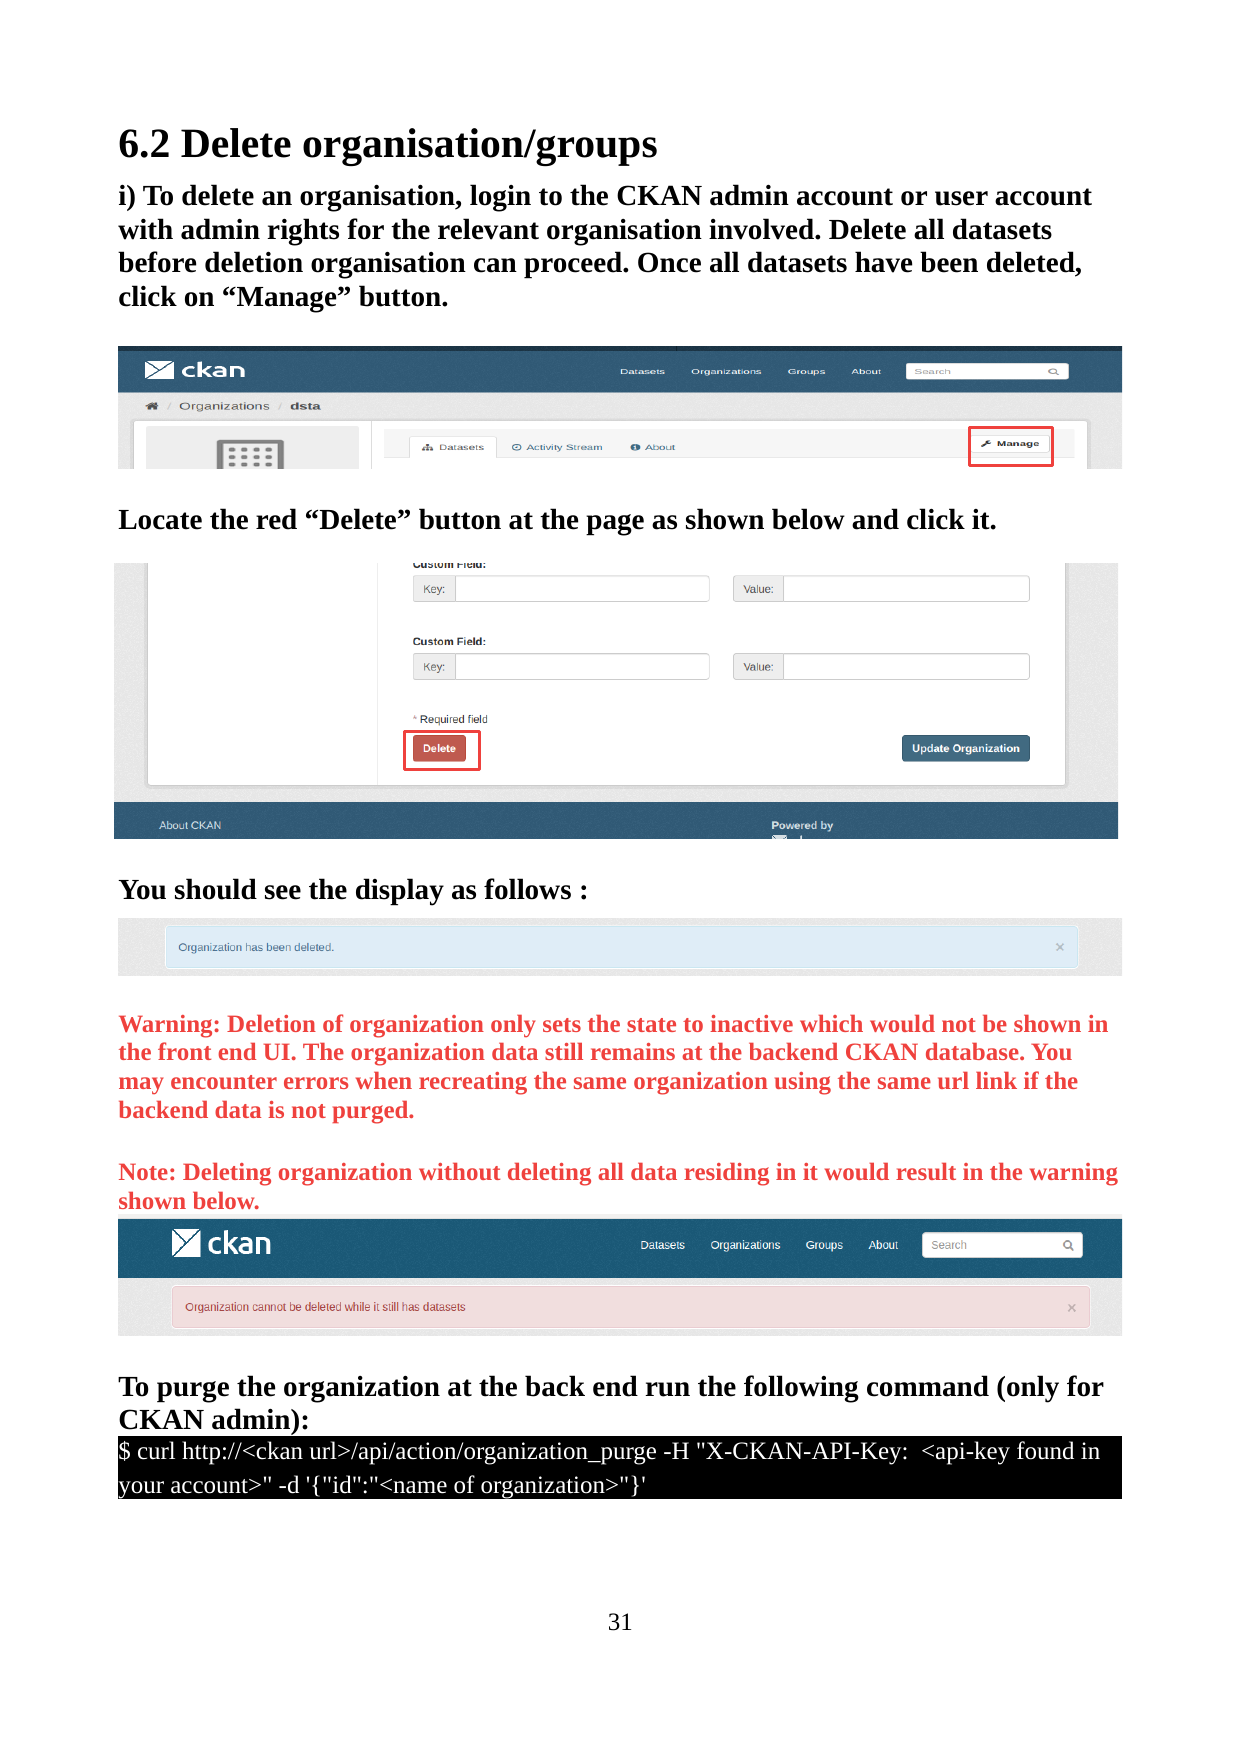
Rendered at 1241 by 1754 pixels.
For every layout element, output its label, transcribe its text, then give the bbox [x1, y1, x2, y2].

picture [114, 735, 1119, 839]
text i) To delete an organisation, login to the CKAN admin account or user account with admin rights for the relevant organisation involved. Delete all datasets before deletion organisation can proceed. Once all datasets have been deleted, click on “Manage” button. [118, 178, 1122, 313]
text To purge the organization at the back end run the following command (only for CKAN admin): [118, 1369, 1122, 1436]
picture [118, 918, 1123, 976]
subtitle 6.2 Delete organisation/groups [118, 118, 1122, 166]
text You should see the display as follows : [118, 872, 1122, 906]
text Warning: Deletion of organization only sets the state to inactive which would not be shown in the front end UI. The organization data still remains at the backend CKAN database. You may encounter errors when recreating the same organization using the same url link if the backend data is not purged. [118, 1009, 1122, 1124]
text Note: Deleting organization without deleting all data residing in it would result in the warning shown below. [118, 1157, 1122, 1214]
picture [406, 735, 478, 768]
text $ curl http://<ckan url>/api/action/organization_purge -H "X-CKAN-API-Key: <api-key found in your account>" -d '{"id":"<name of organization>"}' [118, 1436, 1122, 1499]
text Locate the red “Delete” button at the page as shown below and click it. [118, 502, 1122, 536]
